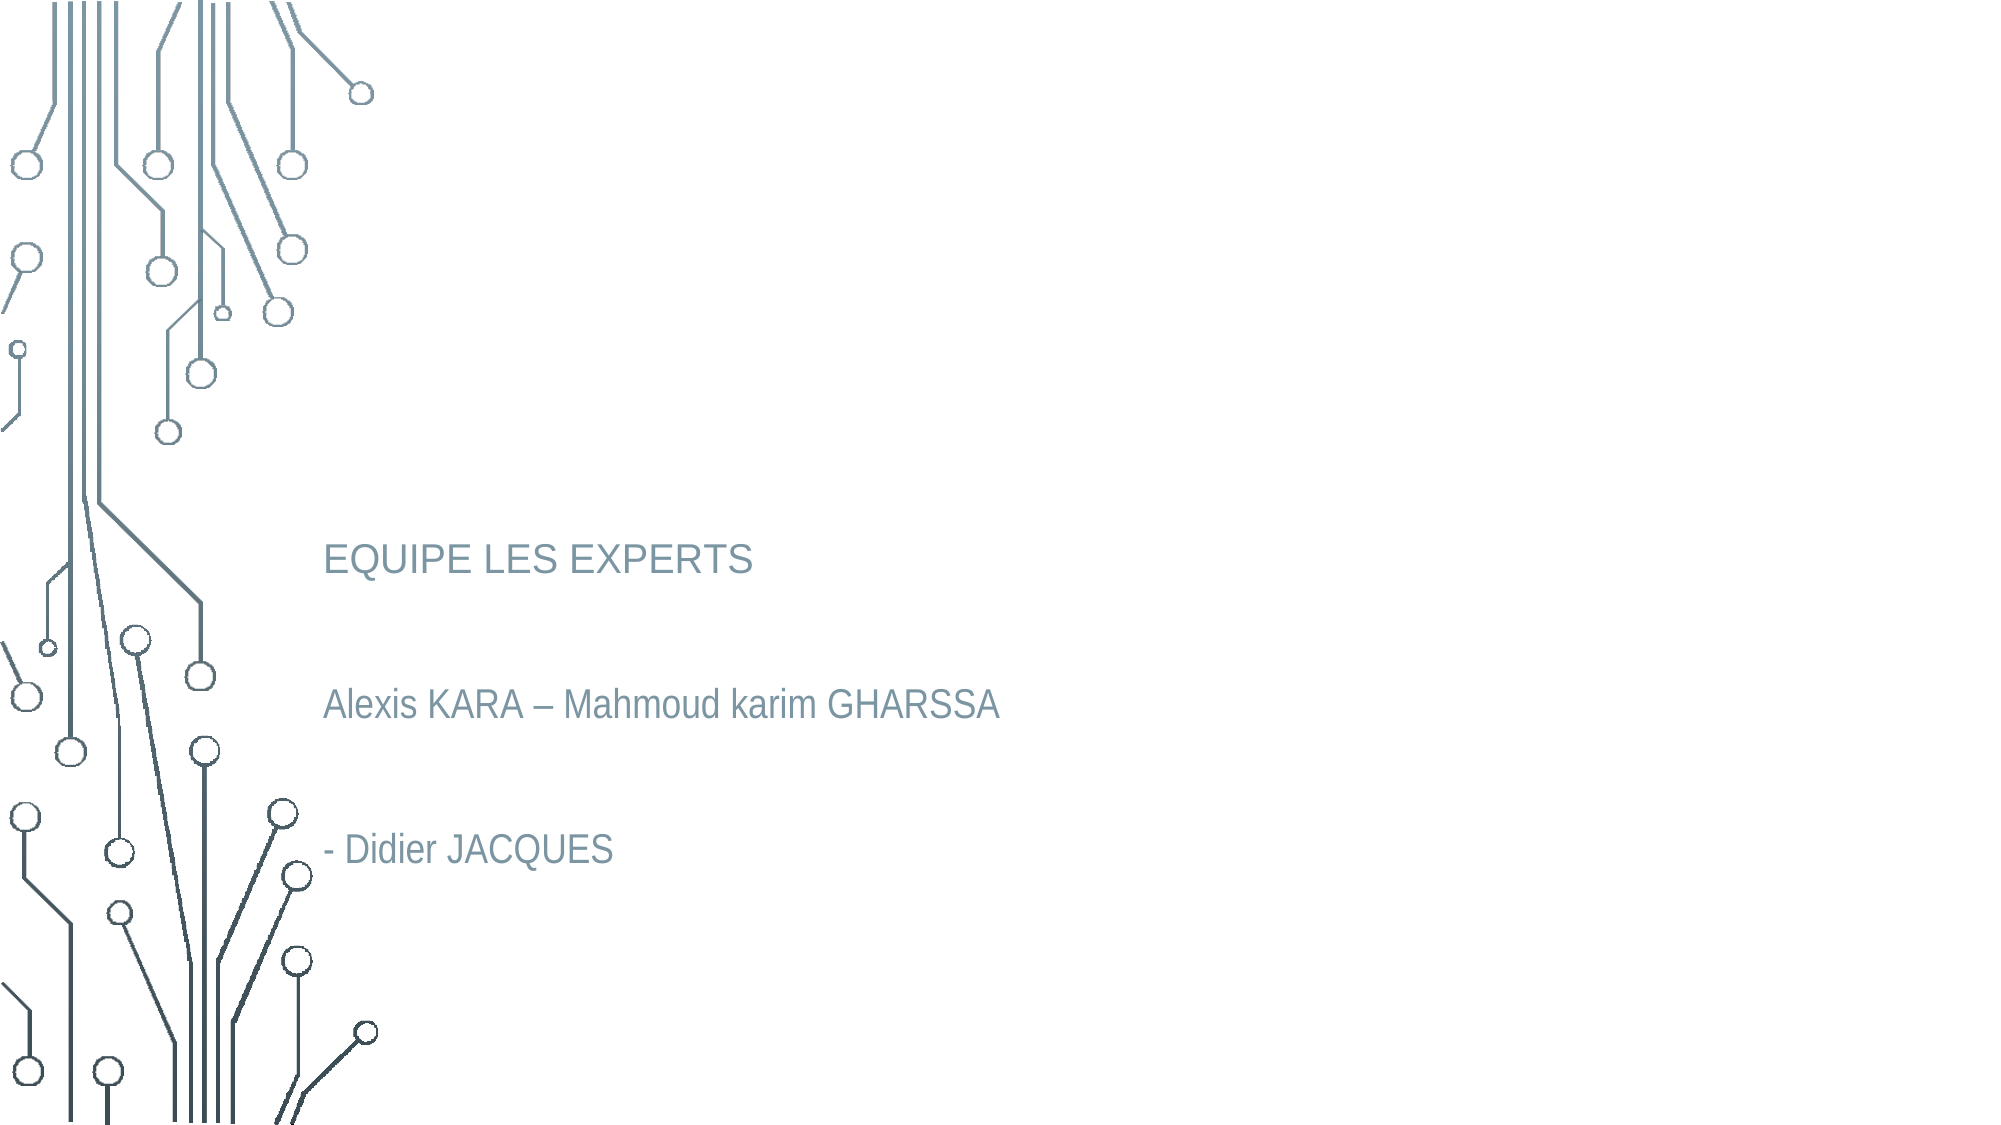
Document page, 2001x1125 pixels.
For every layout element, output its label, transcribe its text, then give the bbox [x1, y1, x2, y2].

picture [0, 800, 73, 1122]
picture [0, 340, 27, 432]
picture [0, 639, 43, 712]
picture [38, 0, 378, 1125]
picture [10, 1, 57, 180]
text Alexis KARA – Mahmoud karim GHARSSA [323, 679, 1149, 727]
title SYMFONY 4.X [323, 355, 1971, 470]
picture [0, 240, 43, 314]
text EQUIPE LES EXPERTS [323, 534, 1149, 582]
text - Didier JACQUES [323, 824, 1149, 872]
